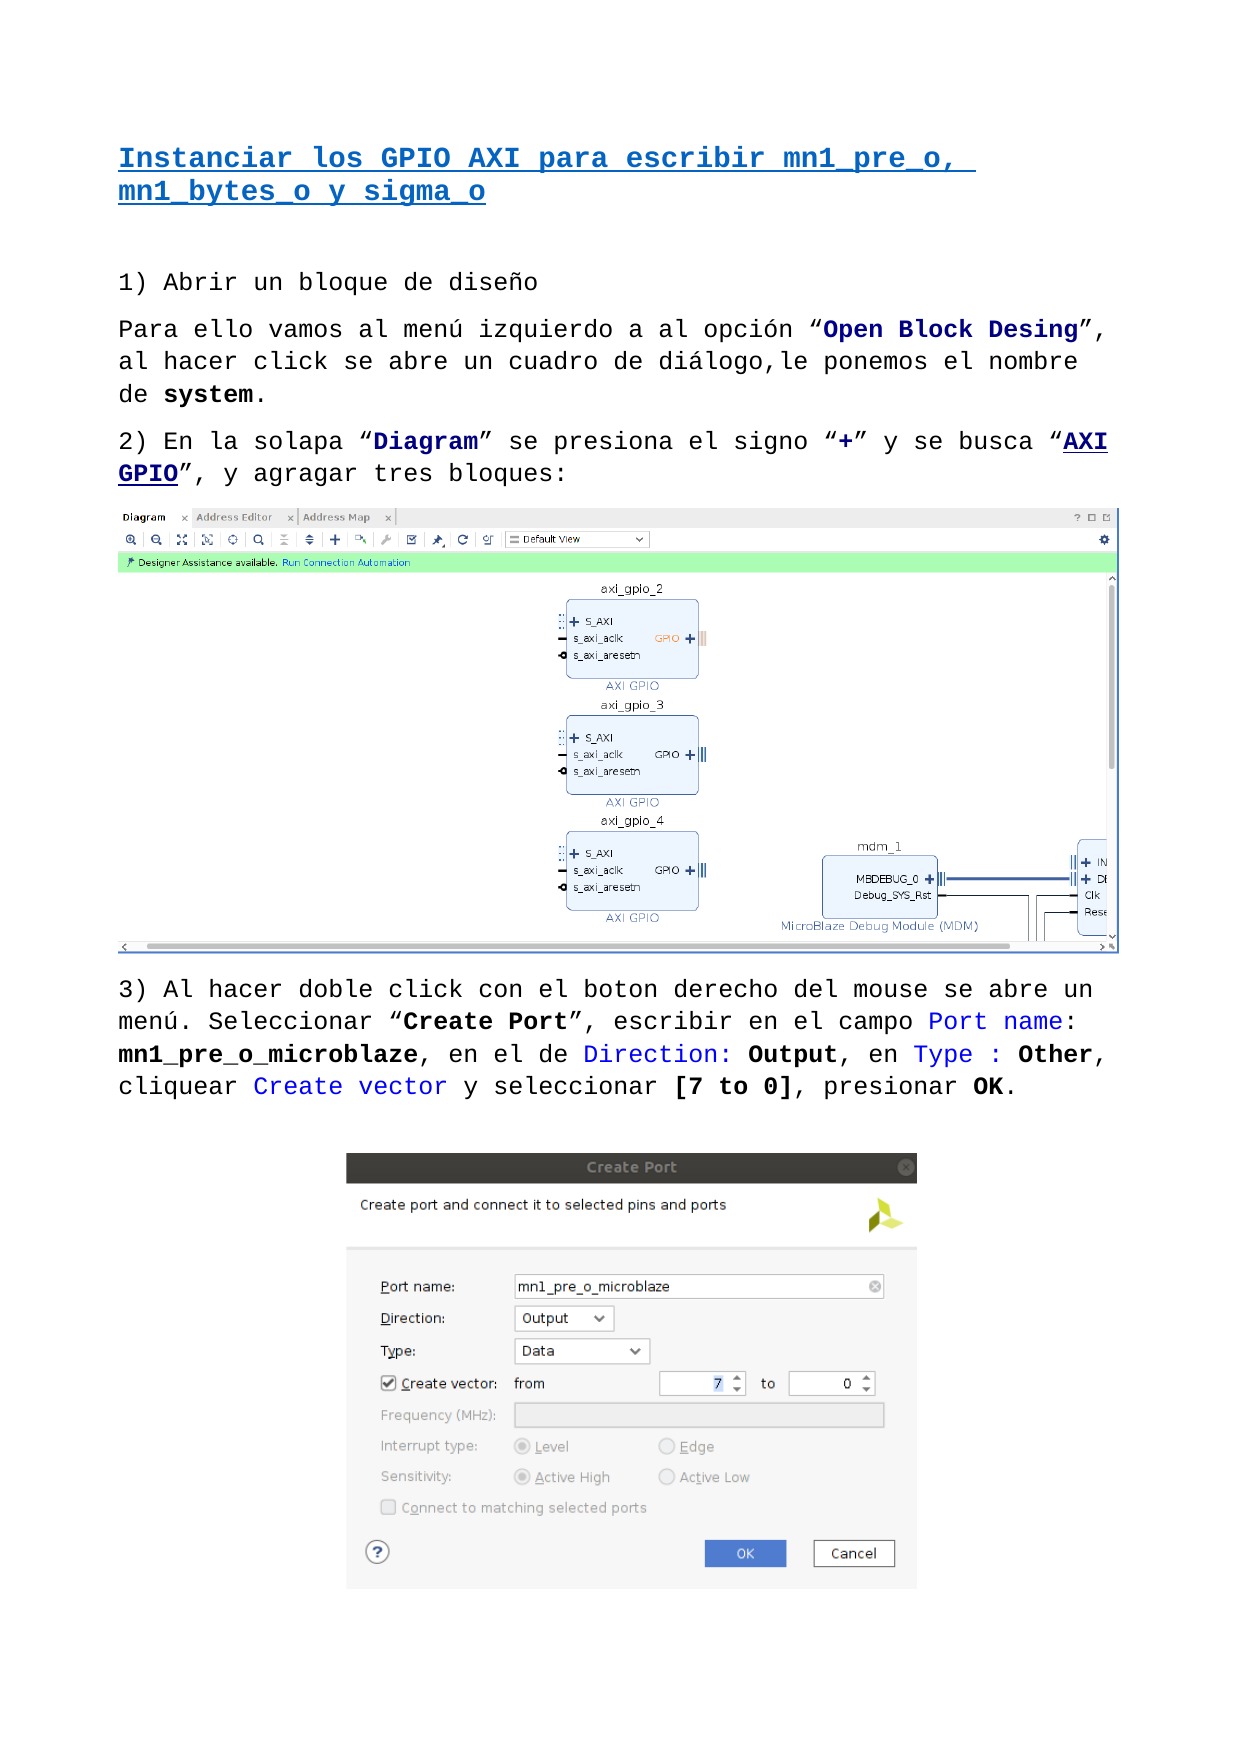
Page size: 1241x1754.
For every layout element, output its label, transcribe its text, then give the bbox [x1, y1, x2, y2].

text Para ello vamos al menú izquierdo a al opción “Open Block Desing”, al hacer click se abre un cuadro de diálogo,le ponemos el nombre de system. [118, 316, 1122, 410]
text 1) Abrir un bloque de diseño [118, 269, 1122, 298]
text 3) Al hacer doble click con el boton derecho del mouse se abre un menú. Seleccionar “Create Port”, escribir en el campo Port name: mn1_pre_o_microblaze, en el de Direction: Output, en Type : Other, cliquear Create vector y seleccionar [7 to 0], presionar OK. [118, 954, 1122, 1102]
subtitle Instanciar los GPIO AXI para escribir mn1_pre_o, mn1_bytes_o y sigma_o [118, 143, 1122, 209]
text 2) En la solapa “Diagram” se presiona el signo “+” y se busca “AXI GPIO”, y agragar tres bloques: [118, 428, 1122, 489]
picture [346, 1153, 917, 1589]
picture [118, 508, 1123, 954]
